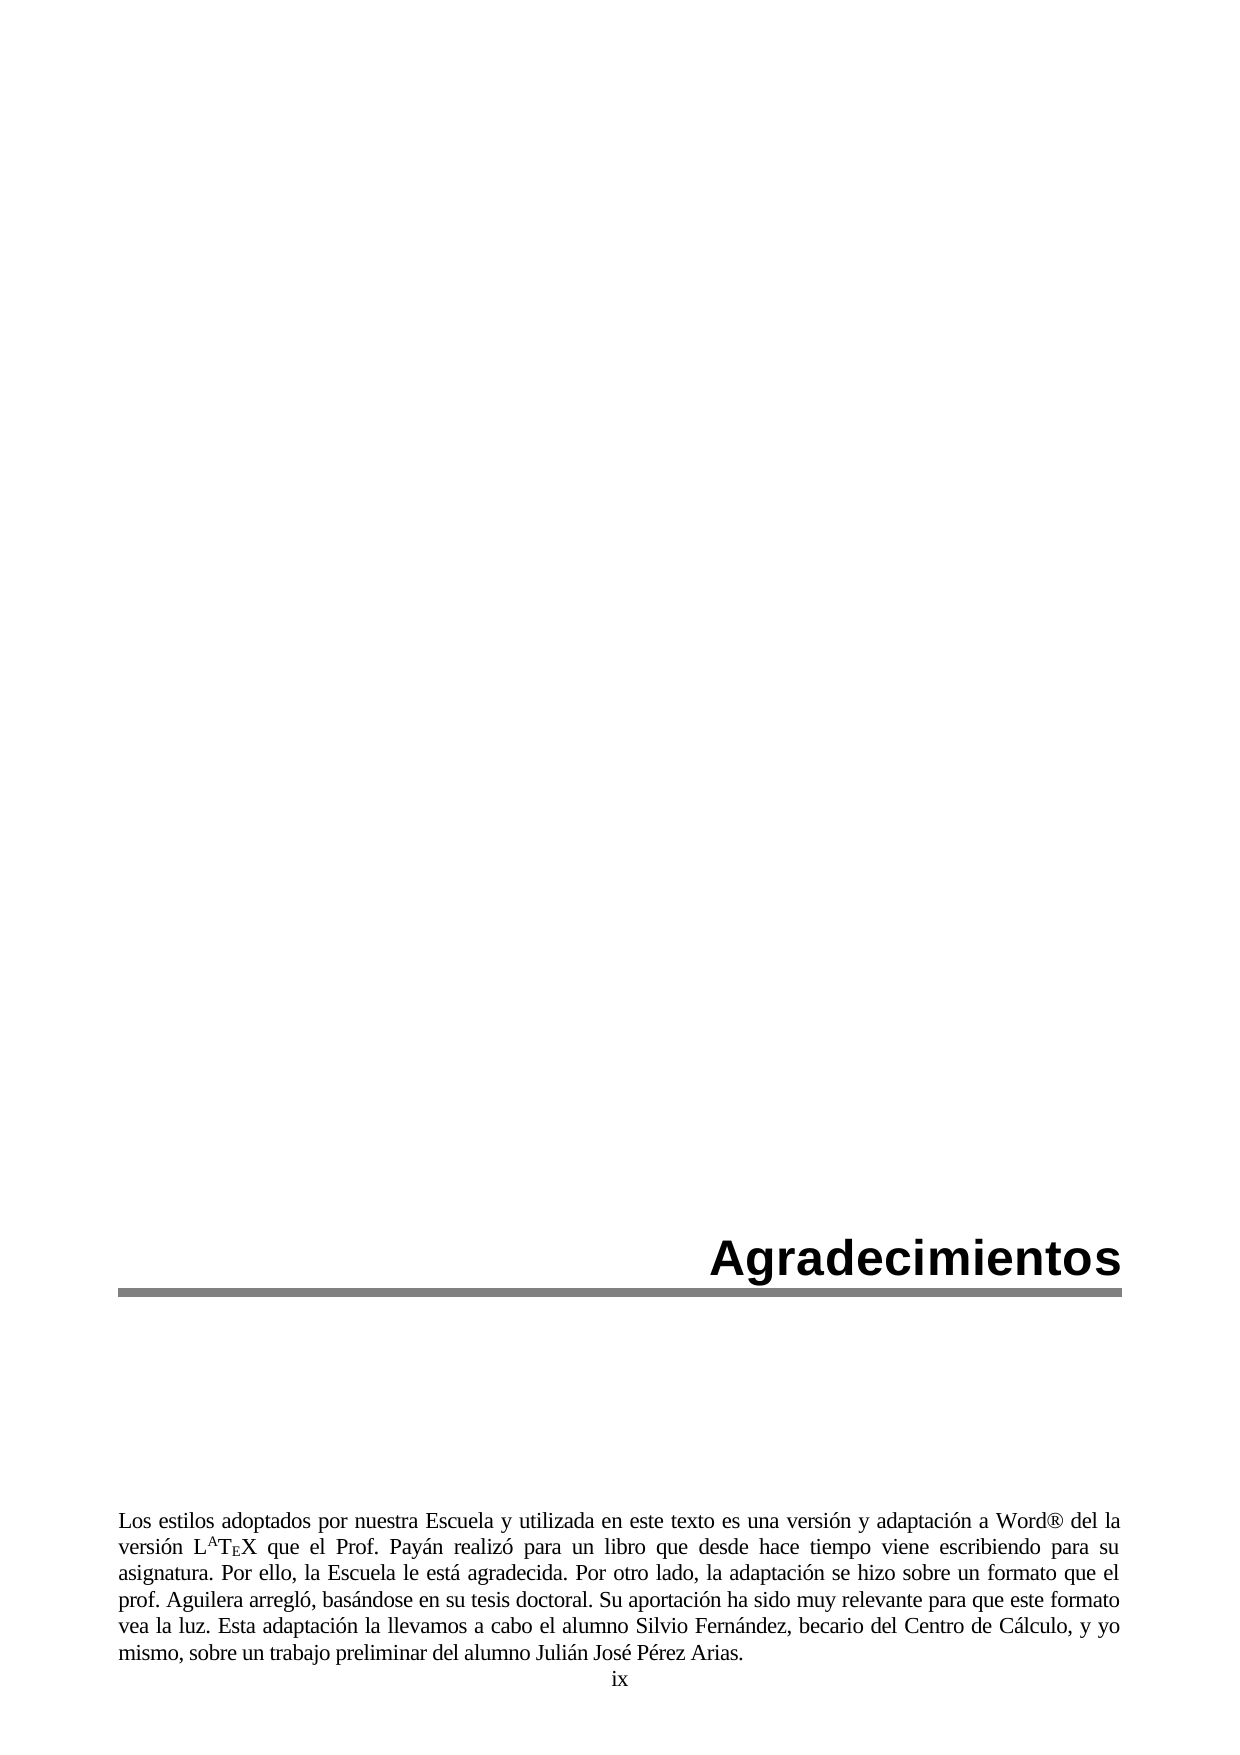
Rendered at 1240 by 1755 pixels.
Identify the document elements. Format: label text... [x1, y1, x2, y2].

text Los estilos adoptados por nuestra Escuela y utilizada en este texto es una versión y adaptación a Word® del la versión LATEX que el Prof. Payán realizó para un libro que desde hace tiempo viene escribiendo para su asignatura. Por ello, la Escuela le está agradecida. Por otro lado, la adaptación se hizo sobre un formato que el prof. Aguilera arregló, basándose en su tesis doctoral. Su aportación ha sido muy relevante para que este formato vea la luz. Esta adaptación la llevamos a cabo el alumno Silvio Fernández, becario del Centro de Cálculo, y yo mismo, sobre un trabajo preliminar del alumno Julián José Pérez Arias. [118, 1507, 1121, 1665]
text Agradecimientos [118, 1228, 1122, 1288]
